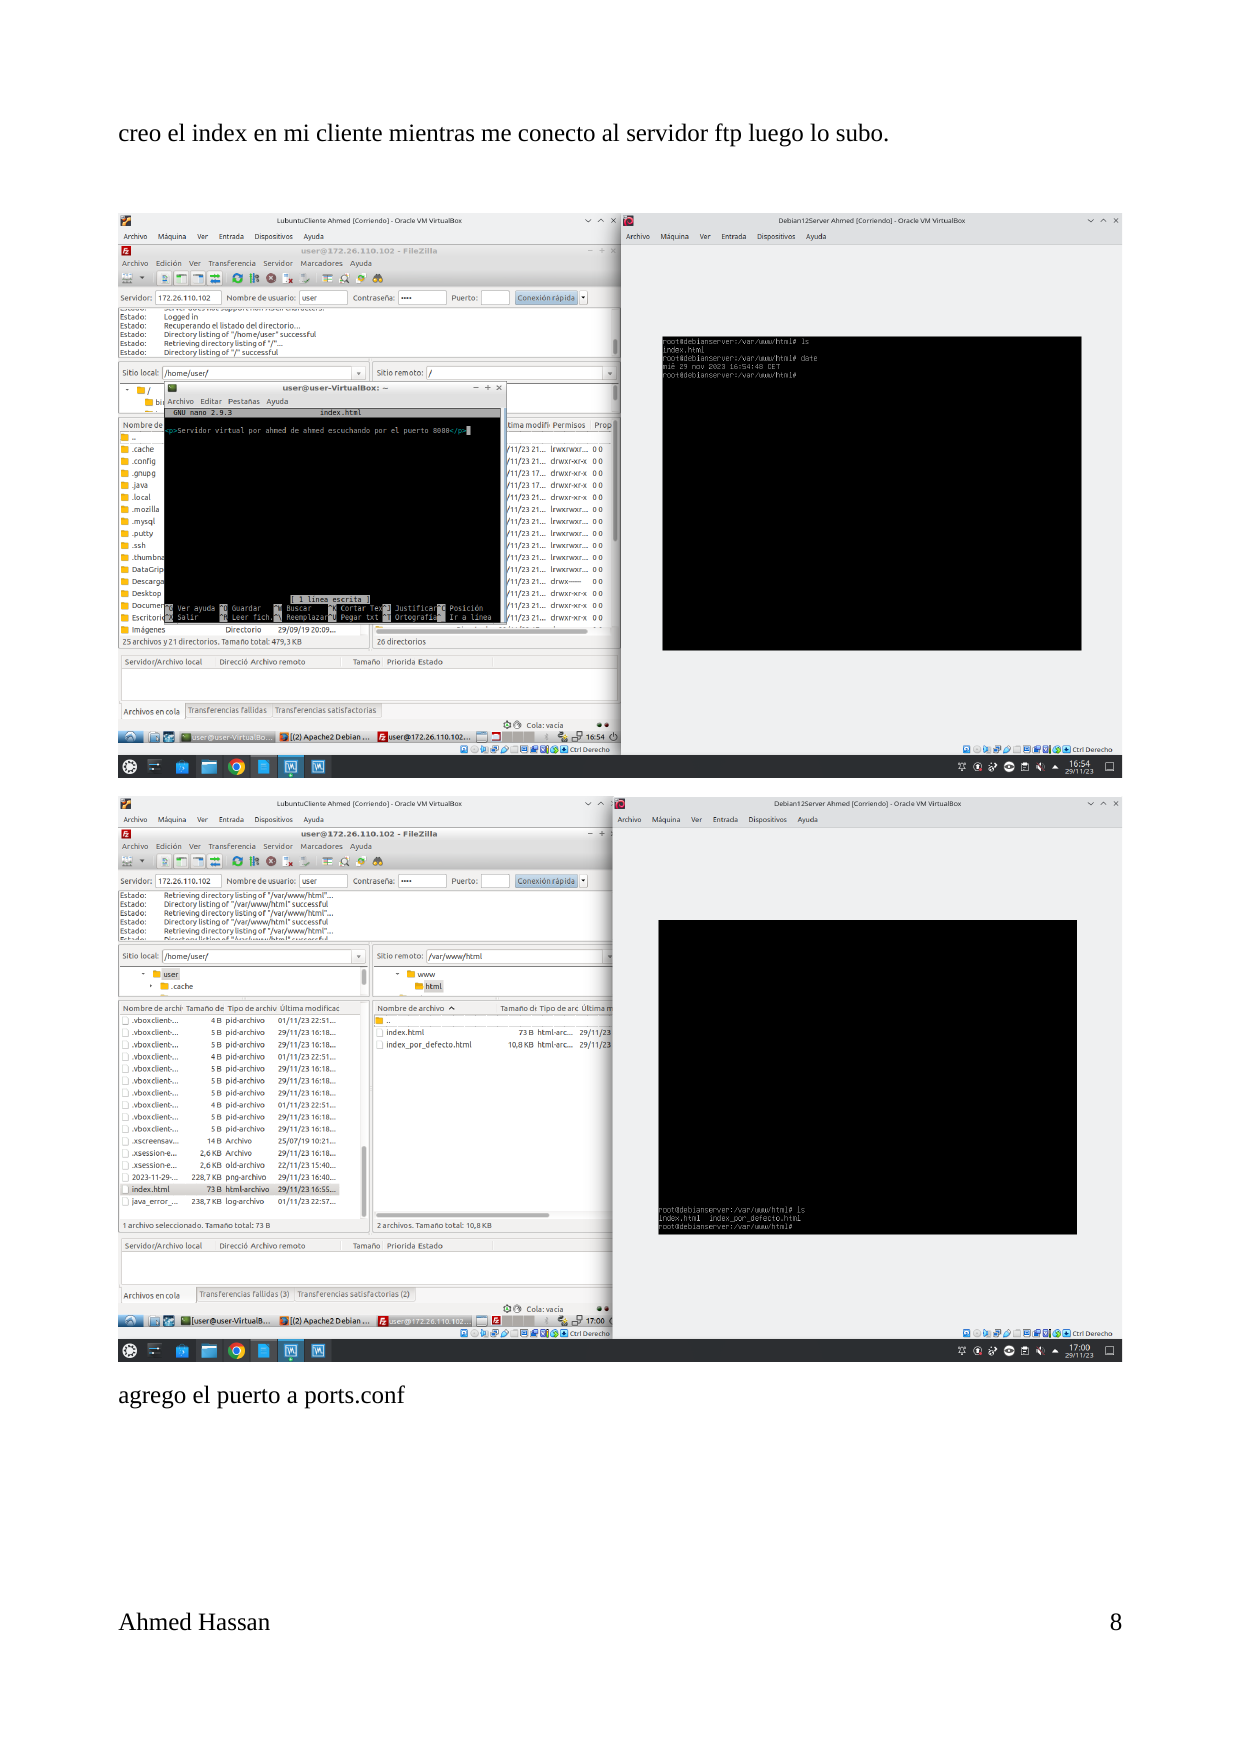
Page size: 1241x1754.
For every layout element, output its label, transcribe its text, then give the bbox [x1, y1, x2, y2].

text creo el index en mi cliente mientras me conecto al servidor ftp luego lo subo. [118, 118, 1122, 147]
text agrego el puerto a ports.conf [118, 1380, 1122, 1409]
picture [118, 213, 1123, 778]
picture [118, 796, 1123, 1362]
